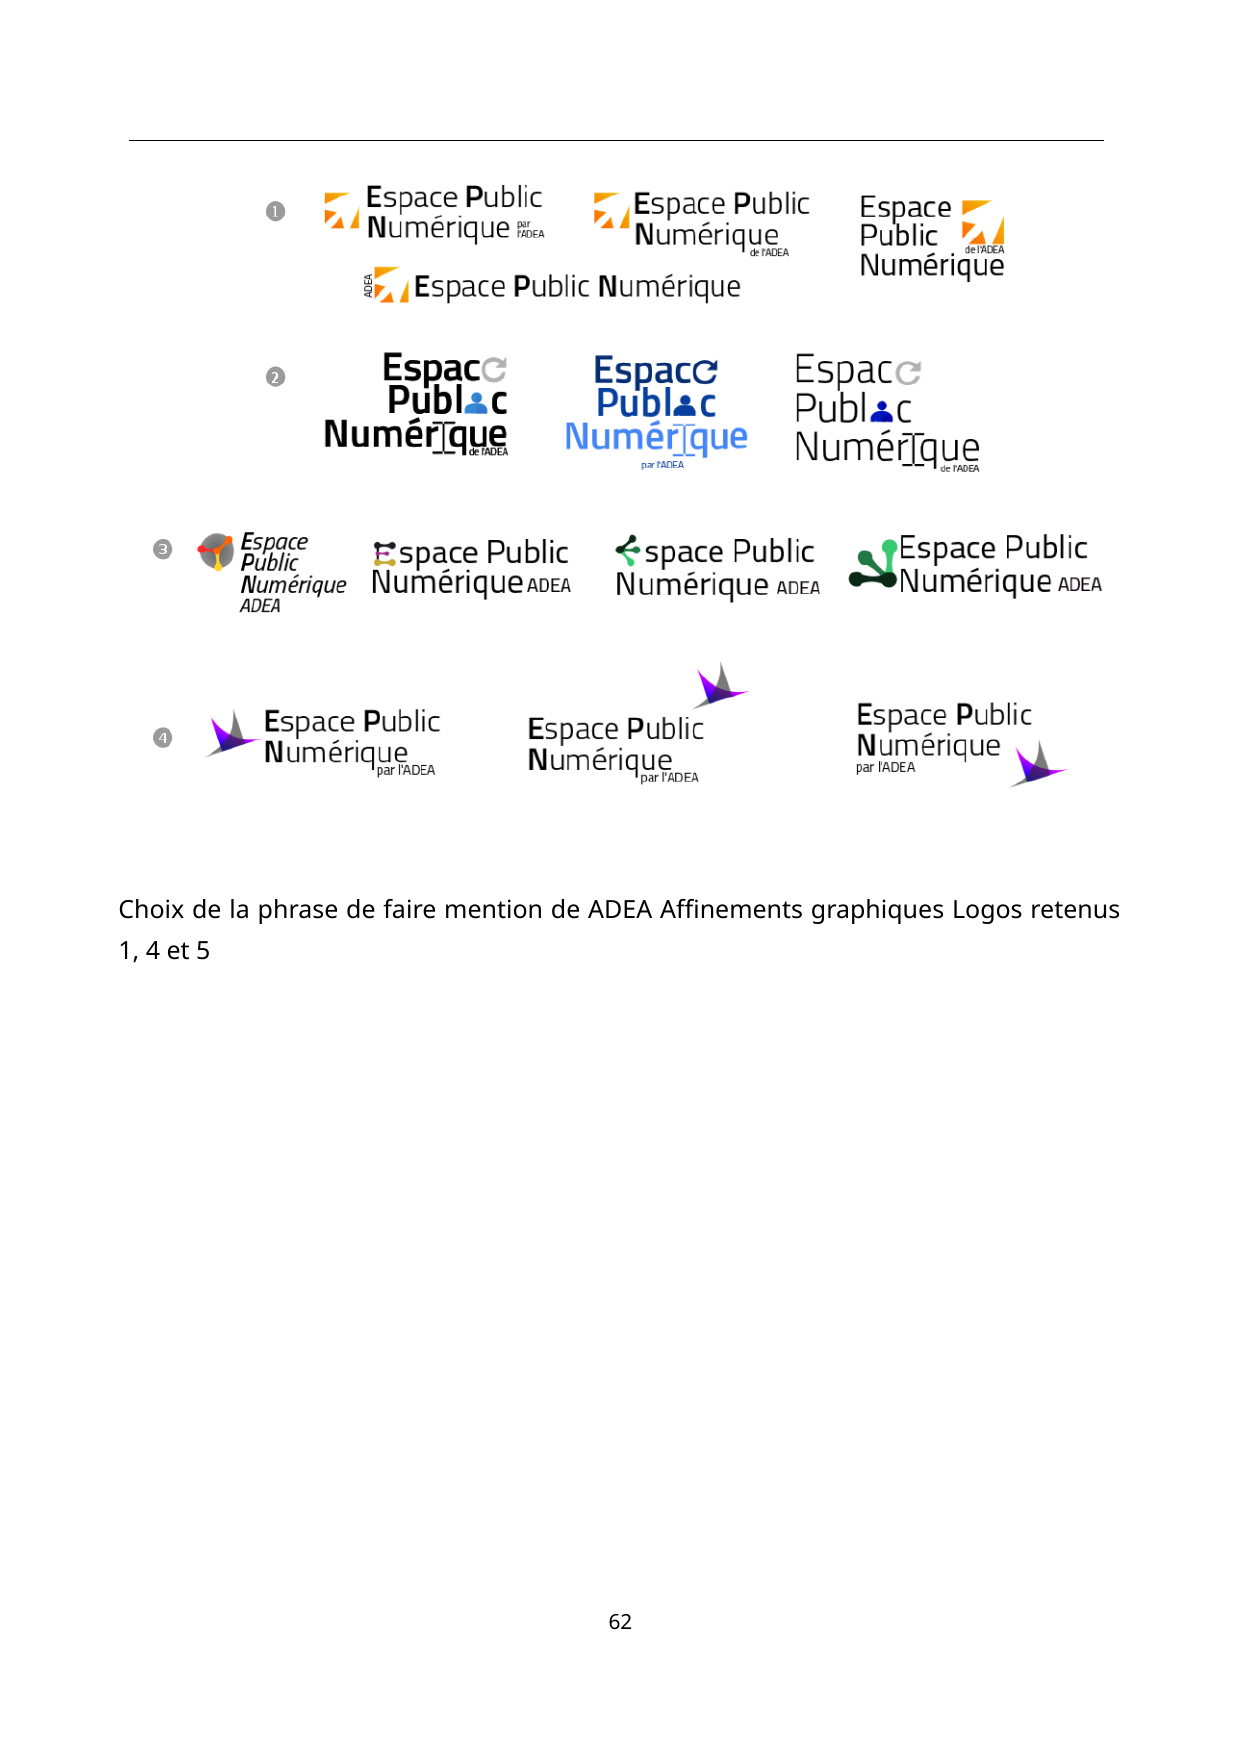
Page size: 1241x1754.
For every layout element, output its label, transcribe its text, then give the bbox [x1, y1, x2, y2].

picture [128, 133, 1133, 844]
text Choix de la phrase de faire mention de ADEA Affinements graphiques Logos retenus 1, 4 et 5 [118, 892, 1122, 966]
